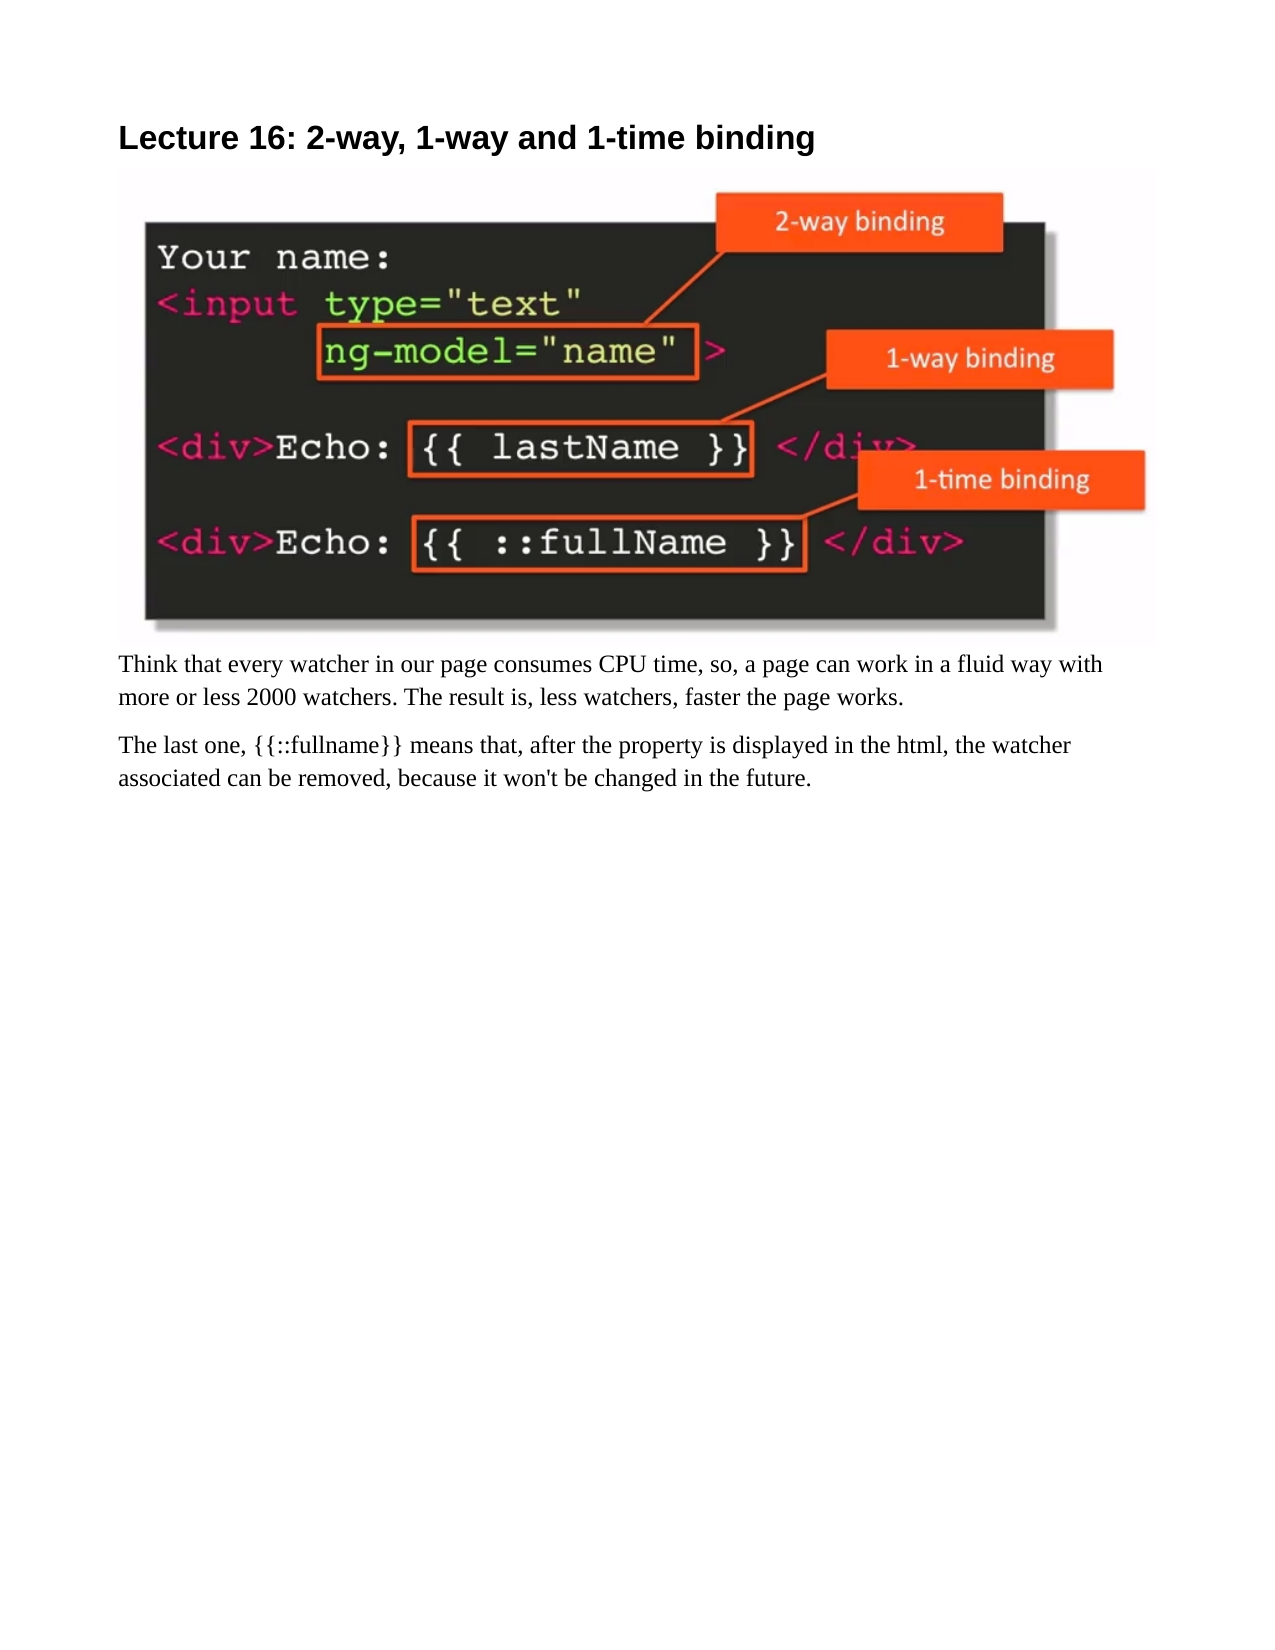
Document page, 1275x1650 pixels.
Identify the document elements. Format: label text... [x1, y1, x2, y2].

picture [118, 169, 1157, 646]
text The last one, {{::fullname}} means that, after the property is displayed in the html, the watcher associated can be removed, because it won't be changed in the future. [118, 730, 1157, 792]
text Think that every watcher in our page consumes CPU time, so, a page can work in a fluid way with more or less 2000 watchers. The result is, less watchers, faster the page works. [118, 646, 1157, 711]
subtitle Lecture 16: 2-way, 1-way and 1-time binding [118, 118, 1157, 157]
